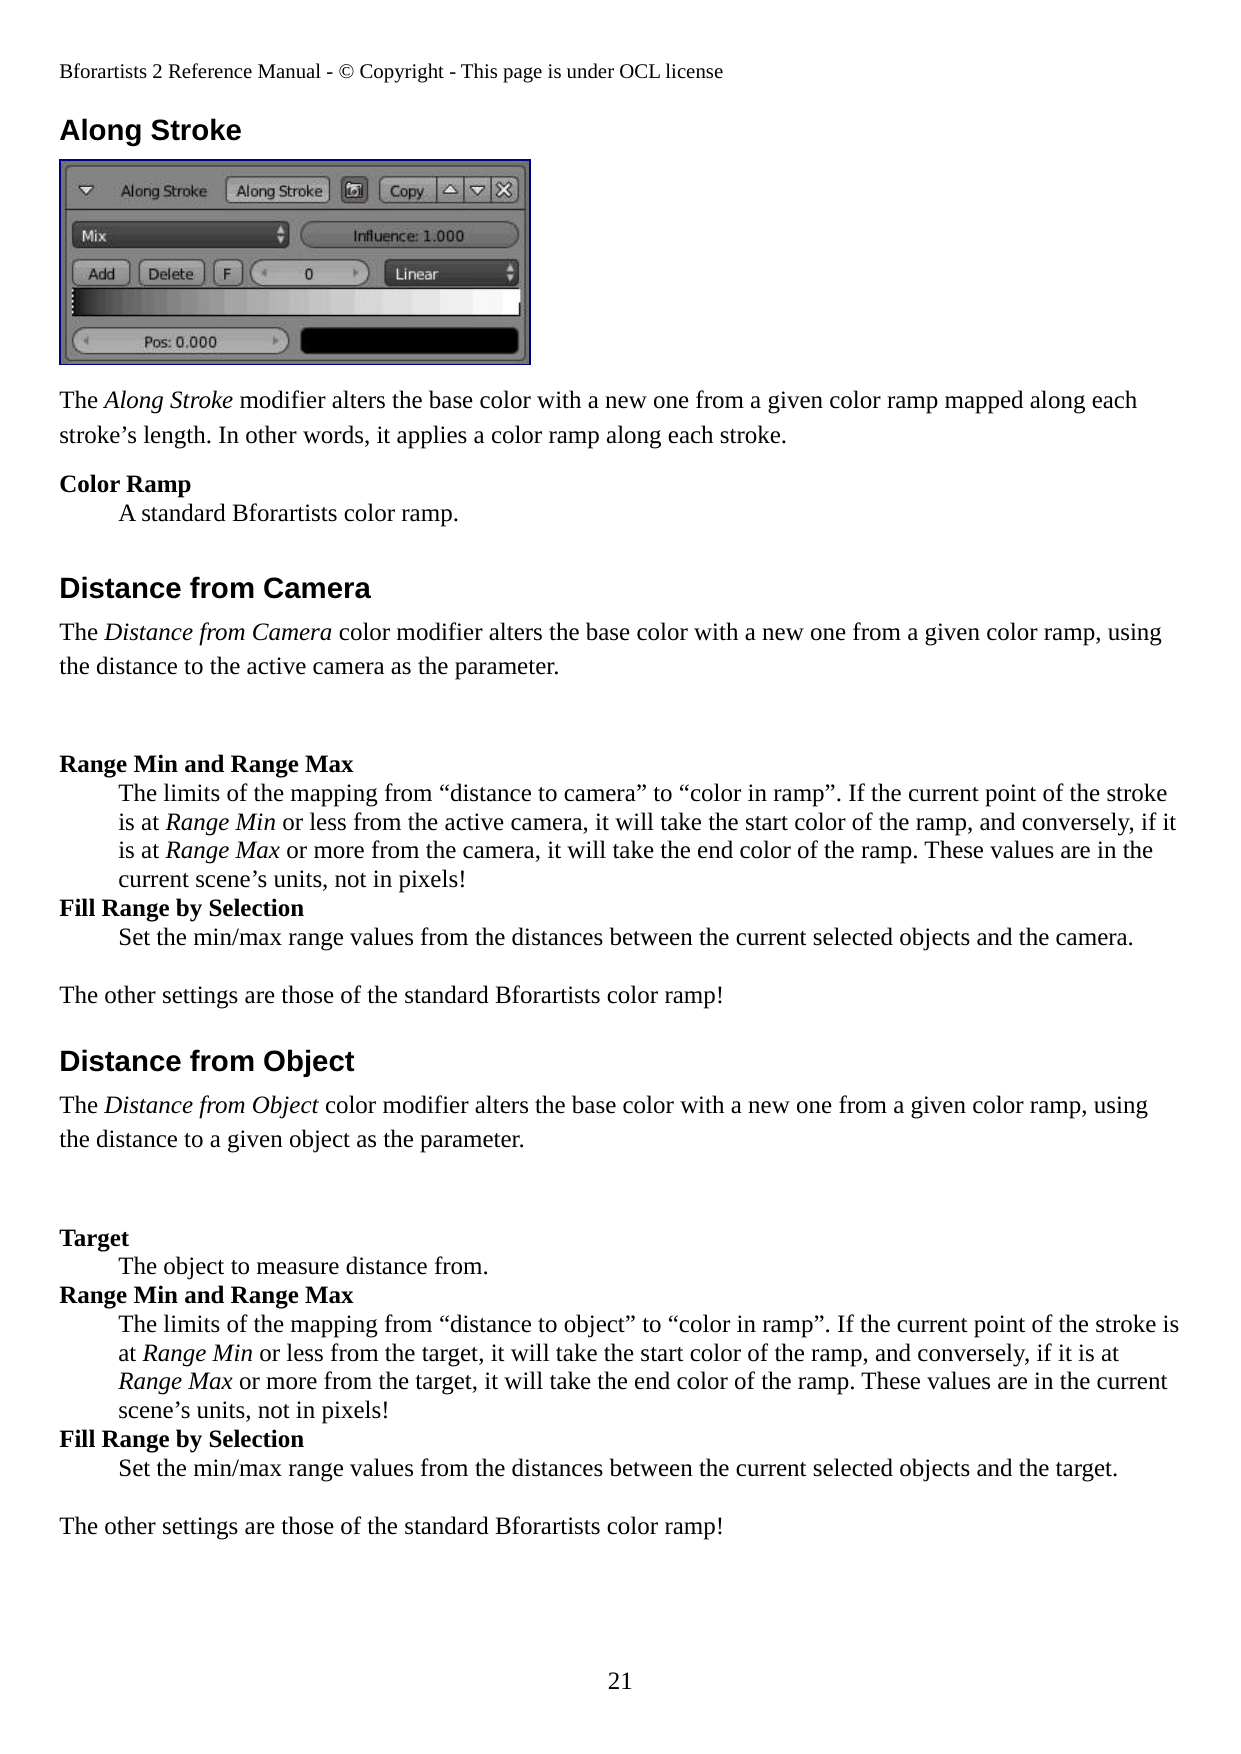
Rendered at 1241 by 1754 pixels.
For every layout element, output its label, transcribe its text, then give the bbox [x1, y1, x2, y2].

text The Distance from Camera color modifier alters the base color with a new one from a given color ramp, using the distance to the active camera as the parameter. [59, 617, 1181, 680]
list The limits of the mapping from “distance to object” to “color in ramp”. If the current point of the stroke is at Range Min or less from the target, it will take the start color of the ramp, and conversely, if it is at Range Max or more from the target, it will take the end color of the ramp. These values are in the current scene’s units, not in pixels! [118, 1309, 1181, 1424]
list The limits of the mapping from “distance to camera” to “color in ramp”. If the current point of the stroke is at Range Min or less from the active camera, it will take the start color of the ramp, and conversely, if it is at Range Max or more from the camera, it will take the end color of the ramp. These values are in the current scene’s units, not in pixels! [118, 778, 1181, 893]
subtitle Color Ramp [59, 469, 1181, 498]
subtitle Fill Range by Selection [59, 1424, 1181, 1453]
subtitle Range Min and Range Max [59, 749, 1181, 778]
subtitle Distance from Camera [59, 571, 1181, 604]
list Set the min/max range values from the distances between the current selected objects and the camera. [118, 922, 1181, 951]
text The other settings are those of the standard Bforartists color ramp! [59, 1511, 1181, 1539]
subtitle Target [59, 1223, 1181, 1251]
list Set the min/max range values from the distances between the current selected objects and the target. [118, 1453, 1181, 1481]
subtitle Distance from Object [59, 1044, 1181, 1077]
picture [61, 161, 529, 364]
subtitle Range Min and Range Max [59, 1280, 1181, 1309]
text The other settings are those of the standard Bforartists color ramp! [59, 980, 1181, 1009]
subtitle Fill Range by Selection [59, 893, 1181, 922]
list A standard Bforartists color ramp. [118, 498, 1181, 526]
text The Along Stroke modifier alters the base color with a new one from a given color ramp mapped along each stroke’s length. In other words, it applies a color ramp along each stroke. [59, 385, 1181, 449]
subtitle Along Stroke [59, 113, 1181, 146]
list The object to measure distance from. [118, 1251, 1181, 1280]
text The Distance from Object color modifier alters the base color with a new one from a given color ramp, using the distance to a given object as the parameter. [59, 1090, 1181, 1153]
